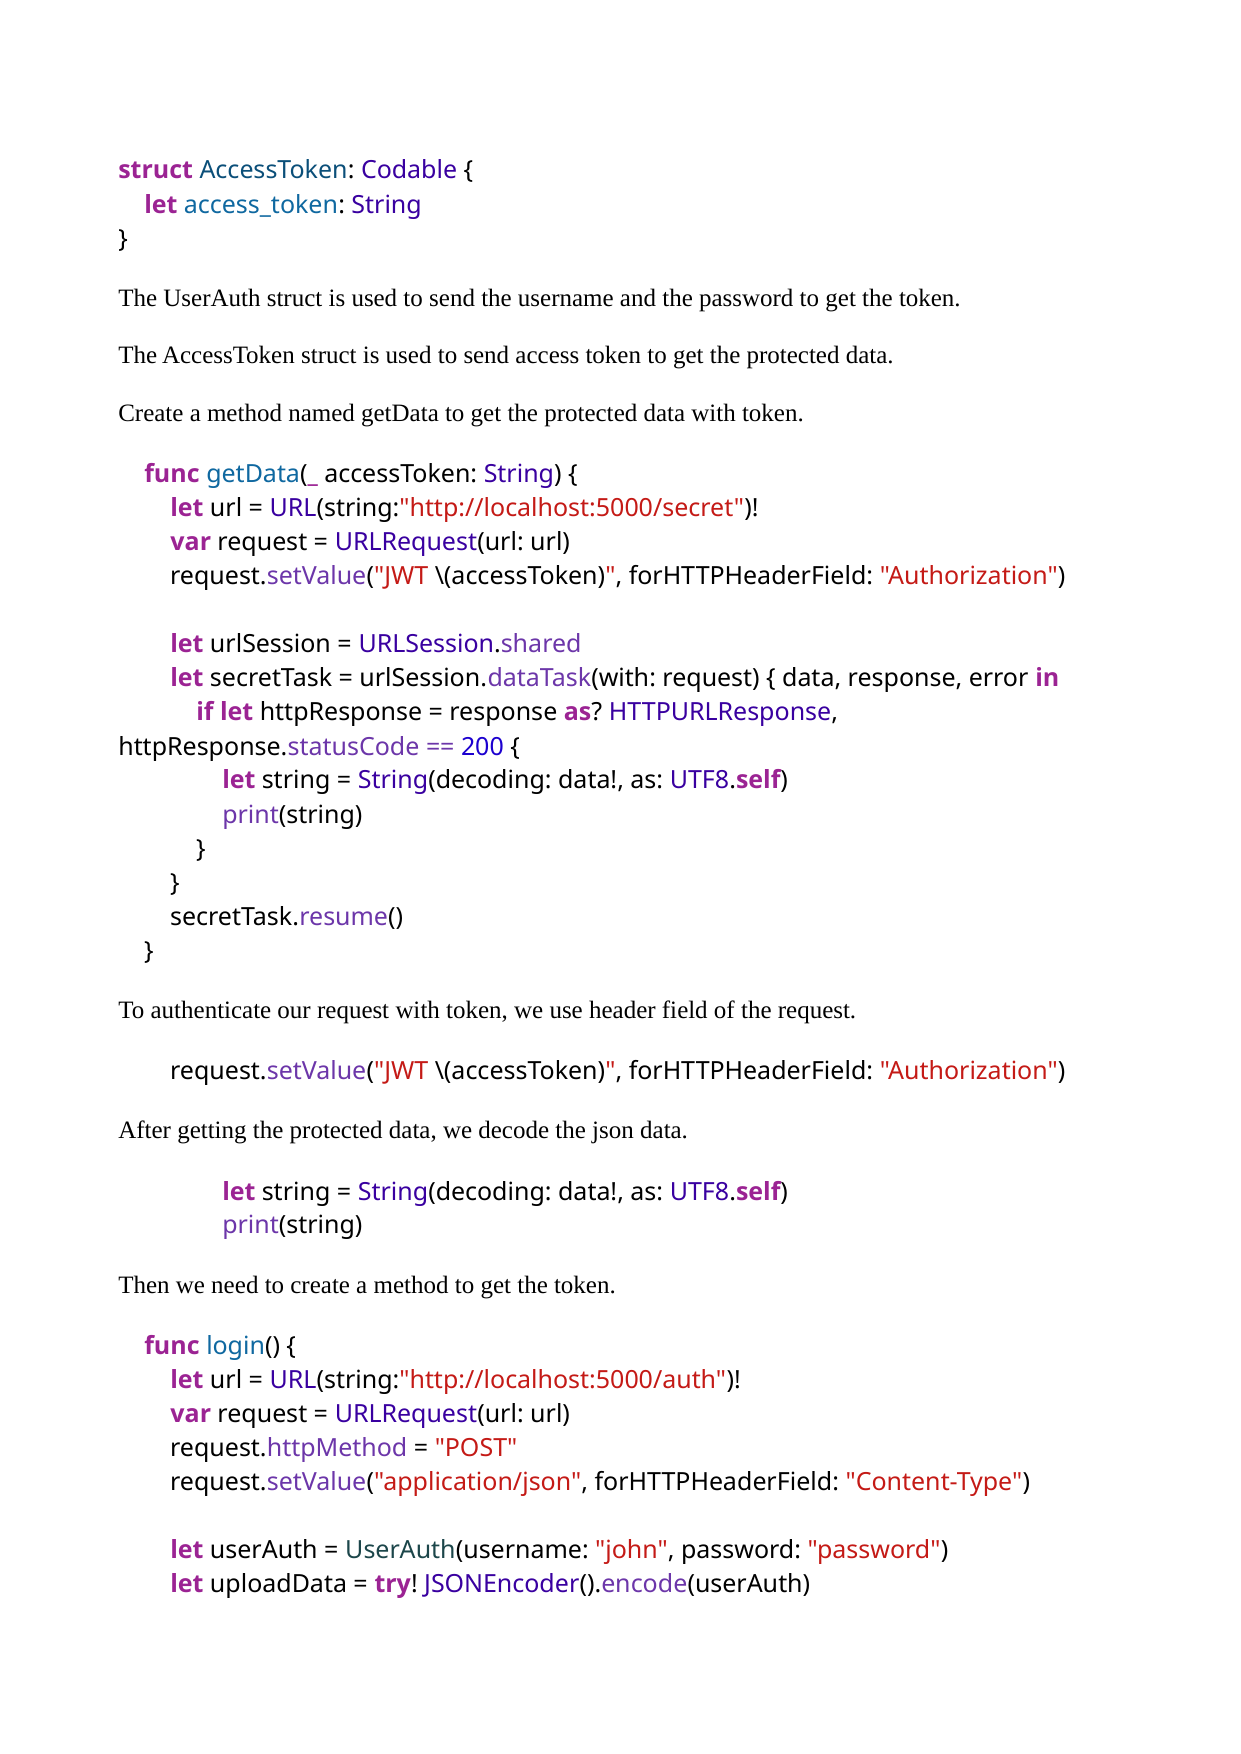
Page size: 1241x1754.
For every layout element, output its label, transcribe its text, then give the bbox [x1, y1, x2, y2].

text let urlSession = URLSession.shared [118, 626, 1122, 660]
text print(string) [118, 1207, 1122, 1241]
text request.setValue("application/json", forHTTPHeaderField: "Content-Type") [118, 1464, 1122, 1498]
text struct AccessToken: Codable { [118, 152, 1122, 186]
text let string = String(decoding: data!, as: UTF8.self) [118, 762, 1122, 796]
text let url = URL(string:"http://localhost:5000/auth")! [118, 1362, 1122, 1396]
text let url = URL(string:"http://localhost:5000/secret")! [118, 490, 1122, 524]
text request.setValue("JWT \(accessToken)", forHTTPHeaderField: "Authorization") [118, 1053, 1122, 1087]
text } [118, 830, 1122, 864]
text Create a method named getData to get the protected data with token. [118, 398, 1122, 427]
text request.httpMethod = "POST" [118, 1430, 1122, 1464]
text print(string) [118, 796, 1122, 830]
text After getting the protected data, we decode the json data. [118, 1116, 1122, 1144]
text let string = String(decoding: data!, as: UTF8.self) [118, 1173, 1122, 1207]
text Then we need to create a method to get the token. [118, 1270, 1122, 1299]
text } [118, 864, 1122, 898]
text let uploadData = try! JSONEncoder().encode(userAuth) [118, 1566, 1122, 1600]
text let access_token: String [118, 186, 1122, 220]
text request.setValue("JWT \(accessToken)", forHTTPHeaderField: "Authorization") [118, 558, 1122, 592]
text To authenticate our request with token, we use header field of the request. [118, 995, 1122, 1024]
text func login() { [118, 1327, 1122, 1362]
text } [118, 932, 1122, 967]
text secretTask.resume() [118, 898, 1122, 932]
text if let httpResponse = response as? HTTPURLResponse, httpResponse.statusCode == 200 { [118, 694, 1122, 762]
text let secretTask = urlSession.dataTask(with: request) { data, response, error in [118, 660, 1122, 694]
text var request = URLRequest(url: url) [118, 524, 1122, 558]
text The UserAuth struct is used to send the username and the password to get the token. [118, 283, 1122, 312]
text var request = URLRequest(url: url) [118, 1396, 1122, 1430]
text The AccessToken struct is used to send access token to get the protected data. [118, 341, 1122, 369]
text } [118, 220, 1122, 254]
text let userAuth = UserAuth(username: "john", password: "password") [118, 1532, 1122, 1566]
text func getData(_ accessToken: String) { [118, 456, 1122, 490]
